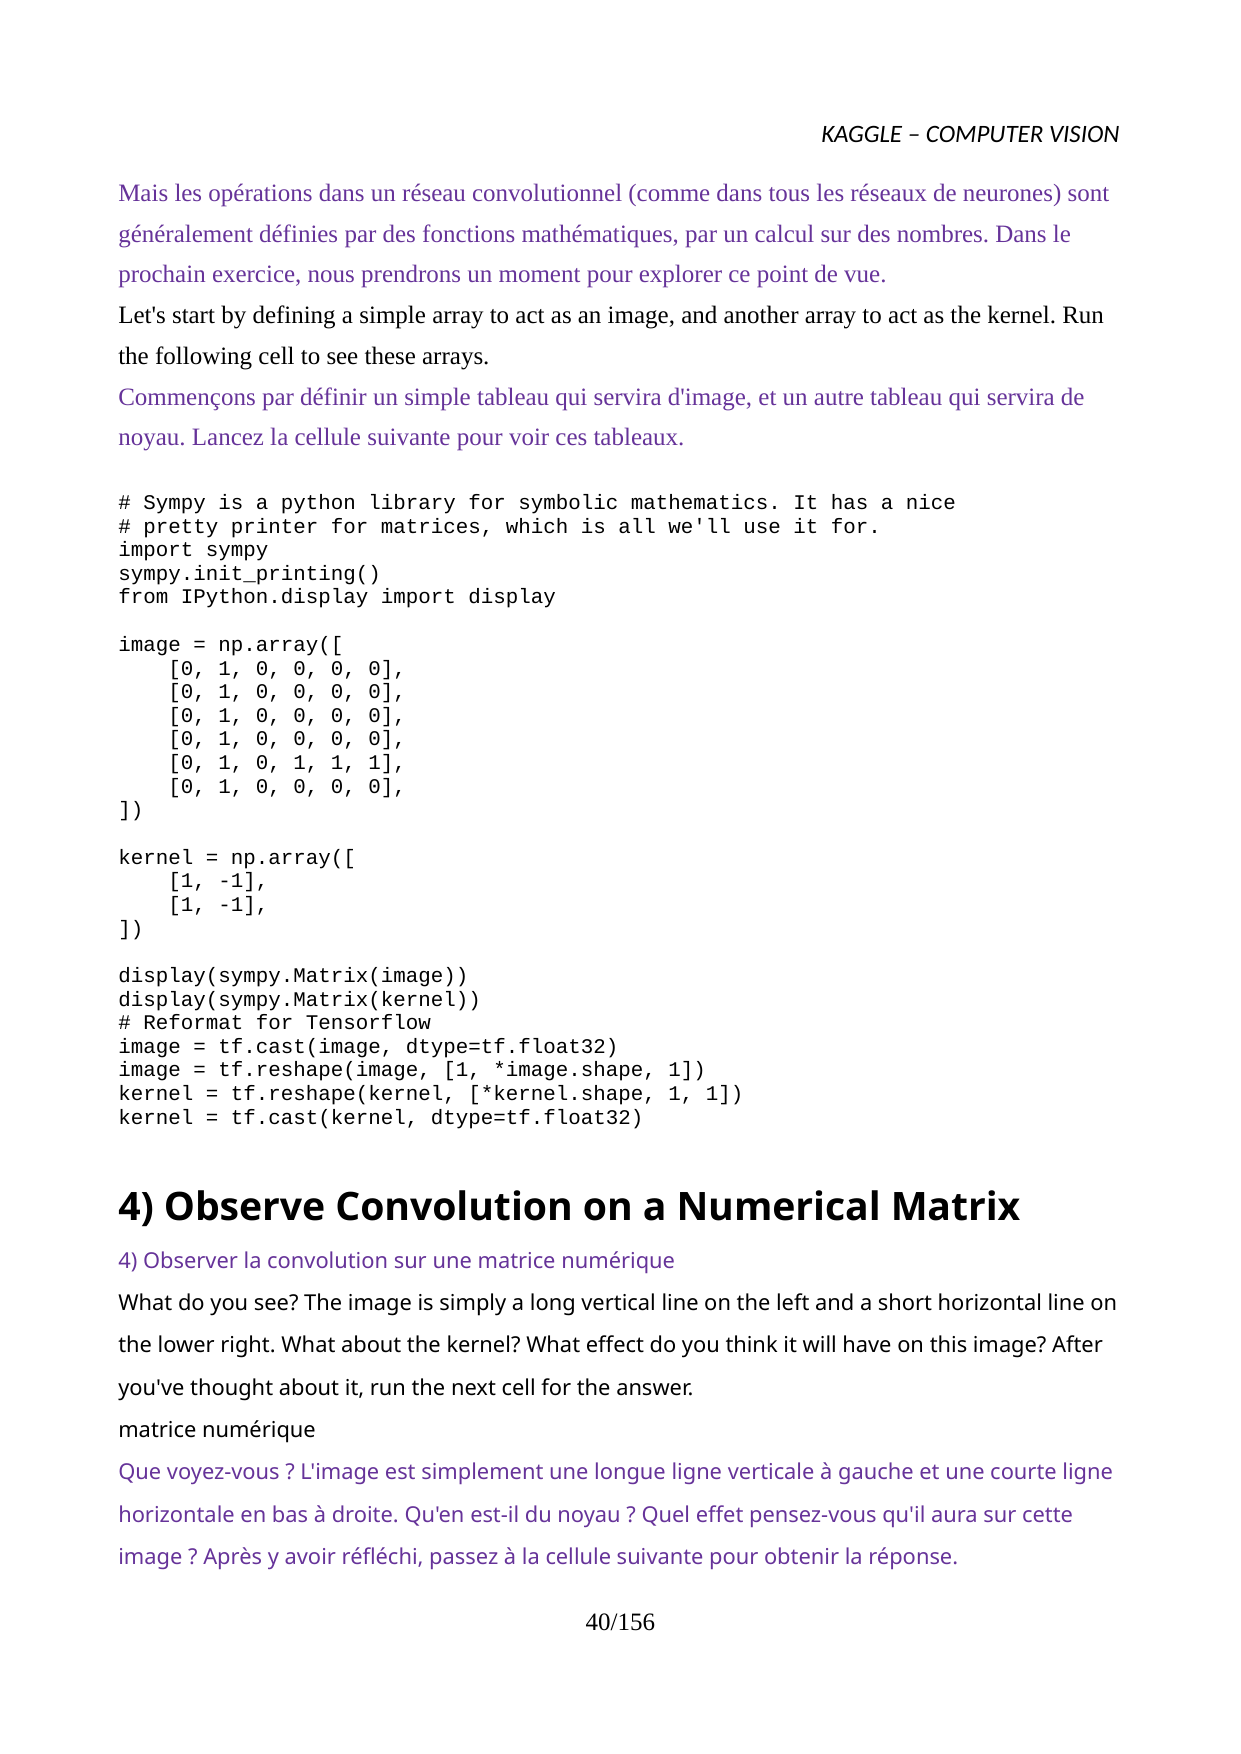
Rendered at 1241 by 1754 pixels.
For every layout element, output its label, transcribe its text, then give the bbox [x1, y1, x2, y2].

text Mais les opérations dans un réseau convolutionnel (comme dans tous les réseaux de neurones) sont généralement définies par des fonctions mathématiques, par un calcul sur des nombres. Dans le prochain exercice, nous prendrons un moment pour explorer ce point de vue. [118, 178, 1122, 288]
text ]) [118, 918, 1122, 941]
text import sympy [118, 539, 1122, 563]
text image = tf.cast(image, dtype=tf.float32) [118, 1036, 1122, 1059]
text 4) Observer la convolution sur une matrice numérique [118, 1245, 1122, 1274]
text [1, -1], [118, 894, 1122, 918]
text [0, 1, 0, 0, 0, 0], [118, 705, 1122, 728]
text [0, 1, 0, 1, 1, 1], [118, 752, 1122, 776]
text Let's start by defining a simple array to act as an image, and another array to act as the kernel. Run the following cell to see these arrays. [118, 300, 1122, 370]
text image = tf.reshape(image, [1, *image.shape, 1]) [118, 1059, 1122, 1083]
text image = np.array([ [118, 634, 1122, 657]
text # pretty printer for matrices, which is all we'll use it for. [118, 516, 1122, 539]
text [0, 1, 0, 0, 0, 0], [118, 657, 1122, 681]
subtitle 4) Observe Convolution on a Numerical Matrix [118, 1179, 1122, 1232]
text [1, -1], [118, 870, 1122, 894]
text # Reformat for Tensorflow [118, 1012, 1122, 1036]
text kernel = np.array([ [118, 847, 1122, 870]
text Que voyez-vous ? L'image est simplement une longue ligne verticale à gauche et une courte ligne horizontale en bas à droite. Qu'en est-il du noyau ? Quel effet pensez-vous qu'il aura sur cette image ? Après y avoir réfléchi, passez à la cellule suivante pour obtenir la réponse. [118, 1456, 1122, 1571]
text kernel = tf.reshape(kernel, [*kernel.shape, 1, 1]) [118, 1083, 1122, 1107]
text sympy.init_printing() [118, 563, 1122, 587]
text display(sympy.Matrix(kernel)) [118, 988, 1122, 1012]
text matrice numérique [118, 1414, 1122, 1444]
text display(sympy.Matrix(image)) [118, 965, 1122, 988]
text [0, 1, 0, 0, 0, 0], [118, 776, 1122, 799]
text Commençons par définir un simple tableau qui servira d'image, et un autre tableau qui servira de noyau. Lancez la cellule suivante pour voir ces tableaux. [118, 382, 1122, 451]
text from IPython.display import display [118, 587, 1122, 610]
text # Sympy is a python library for symbolic mathematics. It has a nice [118, 492, 1122, 516]
text [0, 1, 0, 0, 0, 0], [118, 681, 1122, 705]
text [0, 1, 0, 0, 0, 0], [118, 728, 1122, 752]
text ]) [118, 799, 1122, 823]
text What do you see? The image is simply a long vertical line on the left and a short horizontal line on the lower right. What about the kernel? What effect do you think it will have on this image? After you've thought about it, run the next cell for the answer. [118, 1287, 1122, 1401]
text kernel = tf.cast(kernel, dtype=tf.float32) [118, 1107, 1122, 1130]
